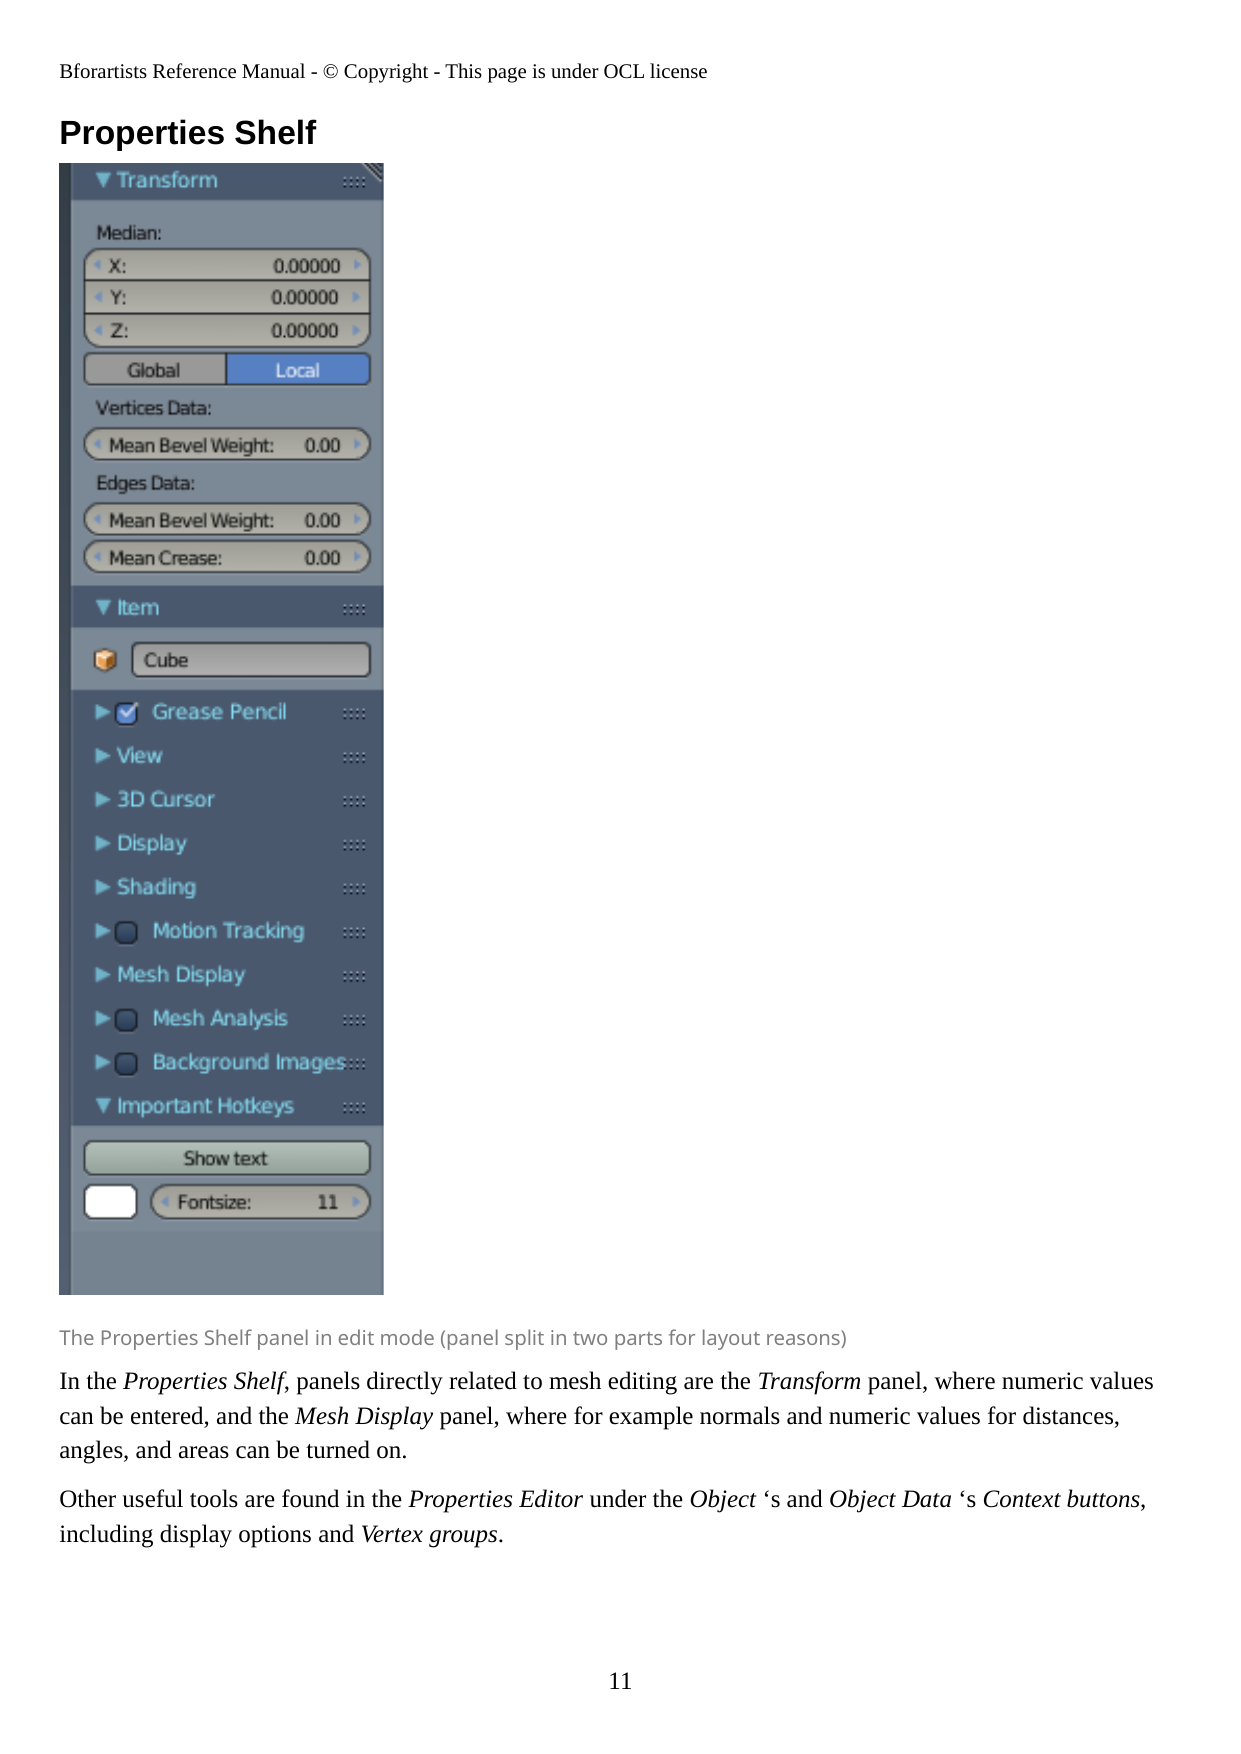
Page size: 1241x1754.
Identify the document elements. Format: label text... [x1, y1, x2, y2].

subtitle Properties Shelf [59, 113, 1181, 151]
text In the Properties Shelf, panels directly related to mesh editing are the Transform panel, where numeric values can be entered, and the Mesh Display panel, where for example normals and numeric values for distances, angles, and areas can be turned on. [59, 1366, 1181, 1464]
text The Properties Shelf panel in edit mode (panel split in two parts for layout reasons) [59, 1320, 1181, 1352]
picture [59, 163, 384, 1295]
text Other useful tools are found in the Properties Editor under the Object ‘s and Object Data ‘s Context buttons, including display options and Vertex groups. [59, 1484, 1181, 1547]
